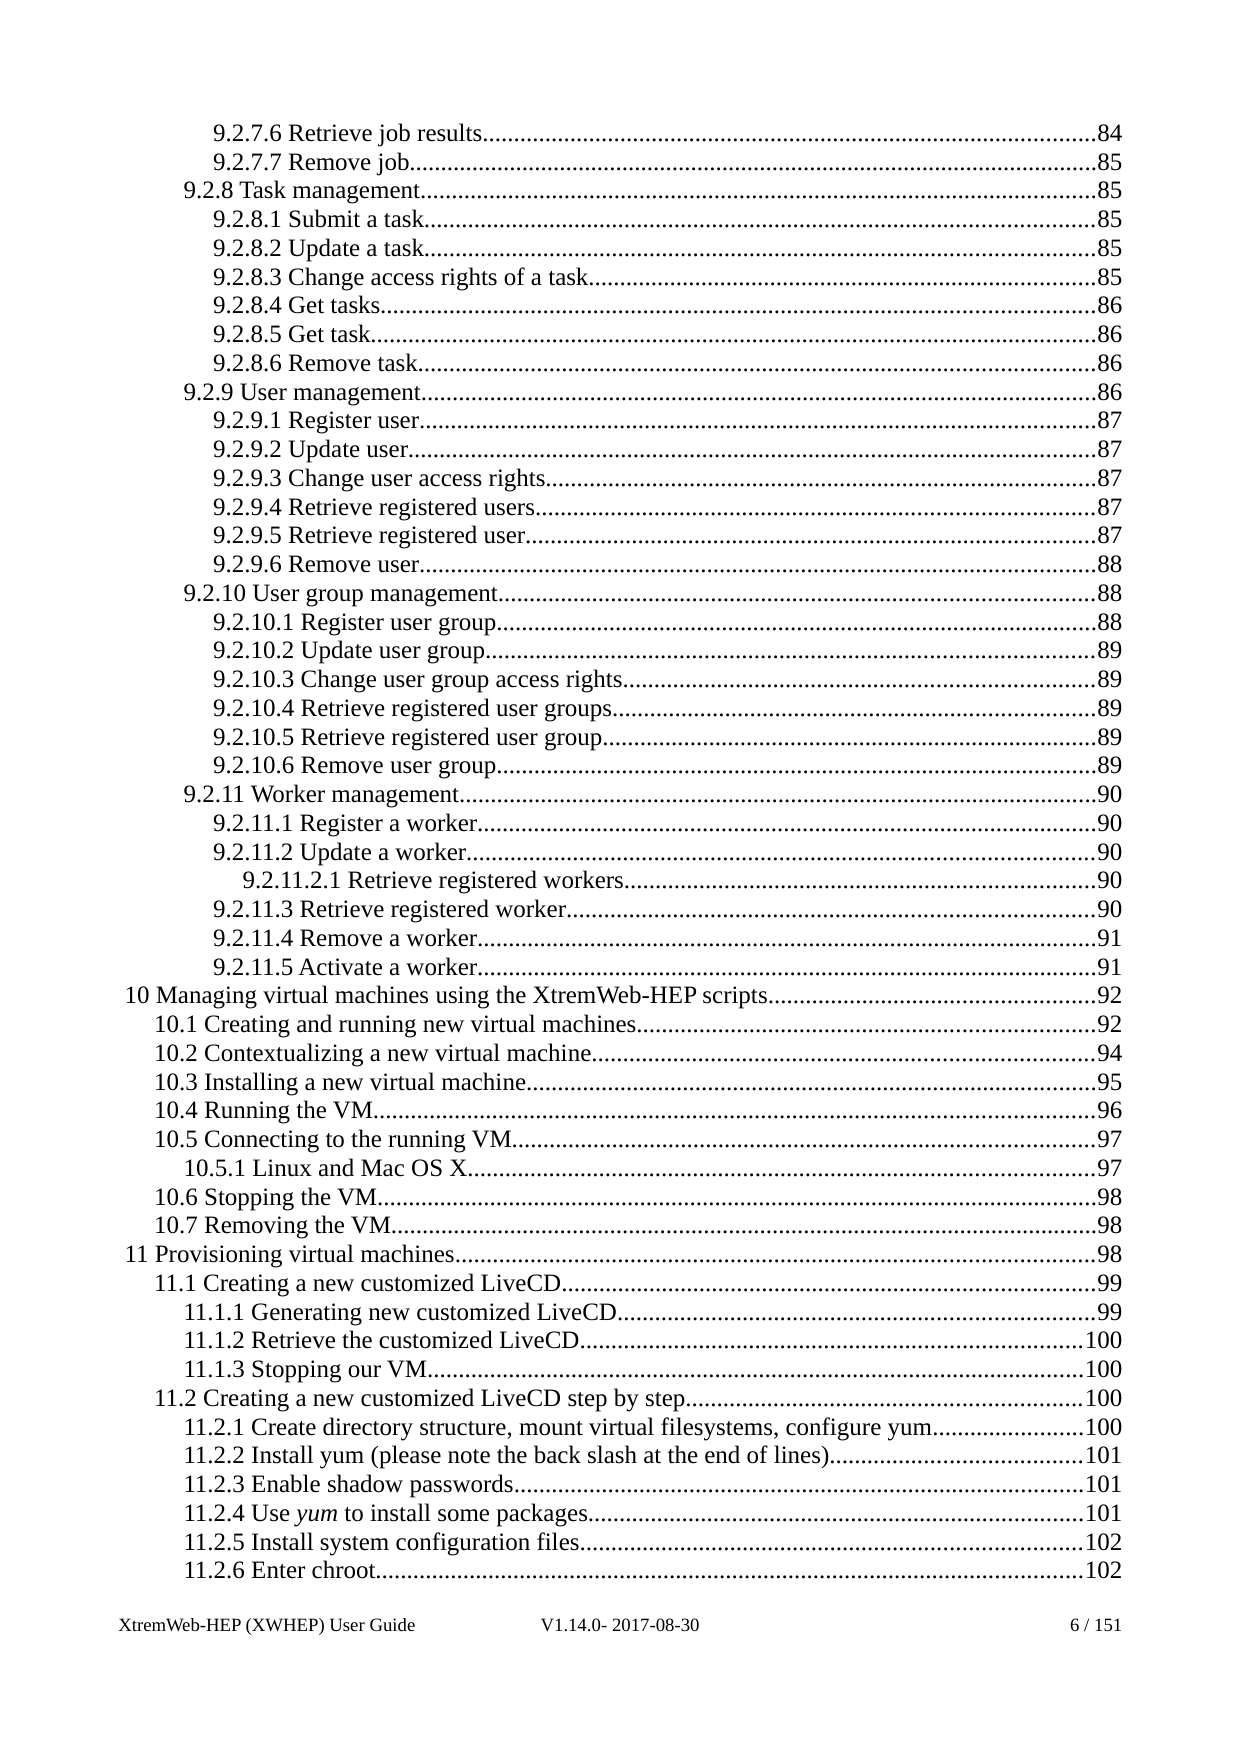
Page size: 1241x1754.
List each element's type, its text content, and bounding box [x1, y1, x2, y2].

text 10.4 Running the VM 96 [148, 1096, 1122, 1124]
text 9.2.11.2 Update a worker 90 [207, 837, 1122, 866]
text 11.1.2 Retrieve the customized LiveCD 100 [177, 1326, 1122, 1354]
text 9.2.8.3 Change access rights of a task 85 [207, 262, 1122, 291]
text 9.2.9.3 Change user access rights 87 [207, 463, 1122, 492]
text 10.7 Removing the VM 98 [148, 1211, 1122, 1239]
text 9.2.10.5 Retrieve registered user group 89 [207, 722, 1122, 751]
text 9.2.10.3 Change user group access rights 89 [207, 664, 1122, 693]
text 9.2.8.5 Get task 86 [207, 319, 1122, 348]
text 9.2.11.5 Activate a worker 91 [207, 952, 1122, 981]
text 10.2 Contextualizing a new virtual machine 94 [148, 1038, 1122, 1067]
text 9.2.10 User group management 88 [177, 578, 1122, 607]
text 11.1 Creating a new customized LiveCD 99 [148, 1268, 1122, 1297]
text 9.2.7.7 Remove job 85 [207, 147, 1122, 176]
text 10.5 Connecting to the running VM 97 [148, 1124, 1122, 1153]
text 10.6 Stopping the VM 98 [148, 1182, 1122, 1211]
text 9.2.7.6 Retrieve job results 84 [207, 118, 1122, 147]
text 9.2.11 Worker management 90 [177, 779, 1122, 808]
text 9.2.8.6 Remove task 86 [207, 348, 1122, 377]
text 11.2.5 Install system configuration files 102 [177, 1527, 1122, 1556]
text 9.2.10.1 Register user group 88 [207, 607, 1122, 636]
text 11 Provisioning virtual machines 98 [118, 1239, 1122, 1268]
text 10 Managing virtual machines using the XtremWeb-HEP scripts 92 [118, 981, 1122, 1009]
text 11.2.6 Enter chroot 102 [177, 1556, 1122, 1584]
text 10.5.1 Linux and Mac OS X 97 [177, 1153, 1122, 1182]
text 9.2.10.4 Retrieve registered user groups 89 [207, 693, 1122, 722]
text 9.2.8 Task management 85 [177, 176, 1122, 204]
text 10.1 Creating and running new virtual machines 92 [148, 1009, 1122, 1038]
text 9.2.11.4 Remove a worker 91 [207, 923, 1122, 952]
text 11.1.1 Generating new customized LiveCD 99 [177, 1297, 1122, 1326]
text 9.2.10.2 Update user group 89 [207, 636, 1122, 664]
text 11.2.1 Create directory structure, mount virtual filesystems, configure yum 100 [177, 1412, 1122, 1441]
text 9.2.9.2 Update user 87 [207, 434, 1122, 463]
text 9.2.8.4 Get tasks 86 [207, 291, 1122, 319]
text 11.2 Creating a new customized LiveCD step by step 100 [148, 1383, 1122, 1412]
text 9.2.9 User management 86 [177, 377, 1122, 406]
text 9.2.8.1 Submit a task 85 [207, 204, 1122, 233]
text 9.2.11.3 Retrieve registered worker 90 [207, 894, 1122, 923]
text 11.2.2 Install yum (please note the back slash at the end of lines) 101 [177, 1441, 1122, 1469]
text 10.3 Installing a new virtual machine 95 [148, 1067, 1122, 1096]
text 11.2.4 Use yum to install some packages 101 [177, 1498, 1122, 1527]
text 9.2.8.2 Update a task 85 [207, 233, 1122, 262]
text 9.2.11.1 Register a worker 90 [207, 808, 1122, 837]
text 9.2.9.1 Register user 87 [207, 406, 1122, 434]
text 11.2.3 Enable shadow passwords 101 [177, 1469, 1122, 1498]
text 9.2.9.6 Remove user 88 [207, 549, 1122, 578]
text 11.1.3 Stopping our VM 100 [177, 1354, 1122, 1383]
text 9.2.11.2.1 Retrieve registered workers 90 [236, 866, 1122, 894]
text 9.2.9.5 Retrieve registered user 87 [207, 521, 1122, 549]
text 9.2.9.4 Retrieve registered users 87 [207, 492, 1122, 521]
text 9.2.10.6 Remove user group 89 [207, 751, 1122, 779]
